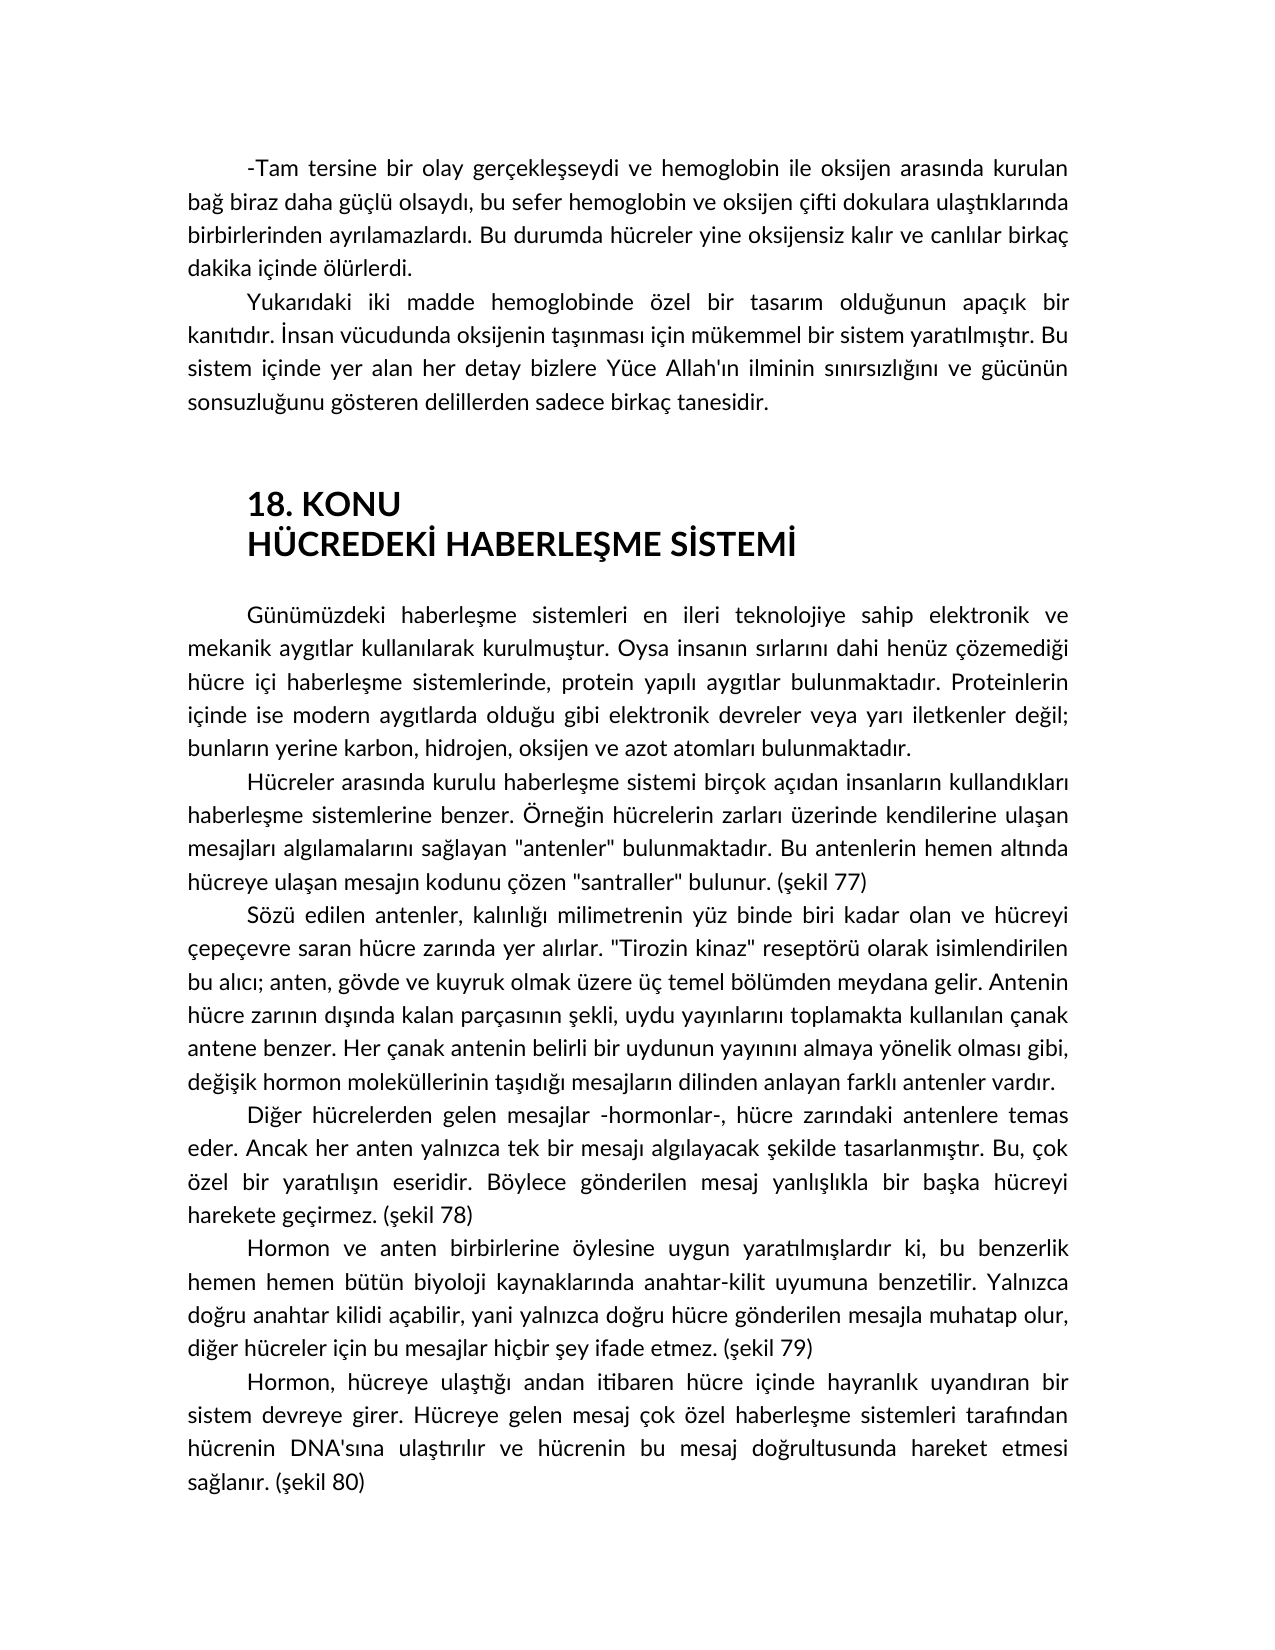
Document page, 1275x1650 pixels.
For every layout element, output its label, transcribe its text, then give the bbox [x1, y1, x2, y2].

text Diğer hücrelerden gelen mesajlar -hormonlar-, hücre zarındaki antenlere temas eder. Ancak her anten yalnızca tek bir mesajı algılayacak şekilde tasarlanmıştır. Bu, çok özel bir yaratılışın eseridir. Böylece gönderilen mesaj yanlışlıkla bir başka hücreyi harekete geçirmez. (şekil 78) [187, 1097, 1070, 1230]
text -Tam tersine bir olay gerçekleşseydi ve hemoglobin ile oksijen arasında kurulan bağ biraz daha güçlü olsaydı, bu sefer hemoglobin ve oksijen çifti dokulara ulaştıklarında birbirlerinden ayrılamazlardı. Bu durumda hücreler yine oksijensiz kalır ve canlılar birkaç dakika içinde ölürlerdi. [187, 150, 1070, 283]
text Yukarıdaki iki madde hemoglobinde özel bir tasarım olduğunun apaçık bir kanıtıdır. İnsan vücudunda oksijenin taşınması için mükemmel bir sistem yaratılmıştır. Bu sistem içinde yer alan her detay bizlere Yüce Allah'ın ilminin sınırsızlığını ve gücünün sonsuzluğunu gösteren delillerden sadece birkaç tanesidir. [187, 283, 1070, 417]
text Hücreler arasında kurulu haberleşme sistemi birçok açıdan insanların kullandıkları haberleşme sistemlerine benzer. Örneğin hücrelerin zarları üzerinde kendilerine ulaşan mesajları algılamalarını sağlayan "antenler" bulunmaktadır. Bu antenlerin hemen altında hücreye ulaşan mesajın kodunu çözen "santraller" bulunur. (şekil 77) [187, 763, 1070, 897]
text Günümüzdeki haberleşme sistemleri en ileri teknolojiye sahip elektronik ve mekanik aygıtlar kullanılarak kurulmuştur. Oysa insanın sırlarını dahi henüz çözemediği hücre içi haberleşme sistemlerinde, protein yapılı aygıtlar bulunmaktadır. Proteinlerin içinde ise modern aygıtlarda olduğu gibi elektronik devreler veya yarı iletkenler değil; bunların yerine karbon, hidrojen, oksijen ve azot atomları bulunmaktadır. [187, 597, 1070, 763]
text Sözü edilen antenler, kalınlığı milimetrenin yüz binde biri kadar olan ve hücreyi çepeçevre saran hücre zarında yer alırlar. "Tirozin kinaz" reseptörü olarak isimlendirilen bu alıcı; anten, gövde ve kuyruk olmak üzere üç temel bölümden meydana gelir. Antenin hücre zarının dışında kalan parçasının şekli, uydu yayınlarını toplamakta kullanılan çanak antene benzer. Her çanak antenin belirli bir uydunun yayınını almaya yönelik olması gibi, değişik hormon moleküllerinin taşıdığı mesajların dilinden anlayan farklı antenler vardır. [187, 897, 1070, 1097]
text HÜCREDEKİ HABERLEŞME SİSTEMİ [187, 523, 1070, 563]
text Hormon, hücreye ulaştığı andan itibaren hücre içinde hayranlık uyandıran bir sistem devreye girer. Hücreye gelen mesaj çok özel haberleşme sistemleri tarafından hücrenin DNA'sına ulaştırılır ve hücrenin bu mesaj doğrultusunda hareket etmesi sağlanır. (şekil 80) [187, 1363, 1070, 1497]
text 18. KONU [187, 483, 1070, 523]
text Hormon ve anten birbirlerine öylesine uygun yaratılmışlardır ki, bu benzerlik hemen hemen bütün biyoloji kaynaklarında anahtar-kilit uyumuna benzetilir. Yalnızca doğru anahtar kilidi açabilir, yani yalnızca doğru hücre gönderilen mesajla muhatap olur, diğer hücreler için bu mesajlar hiçbir şey ifade etmez. (şekil 79) [187, 1230, 1070, 1363]
